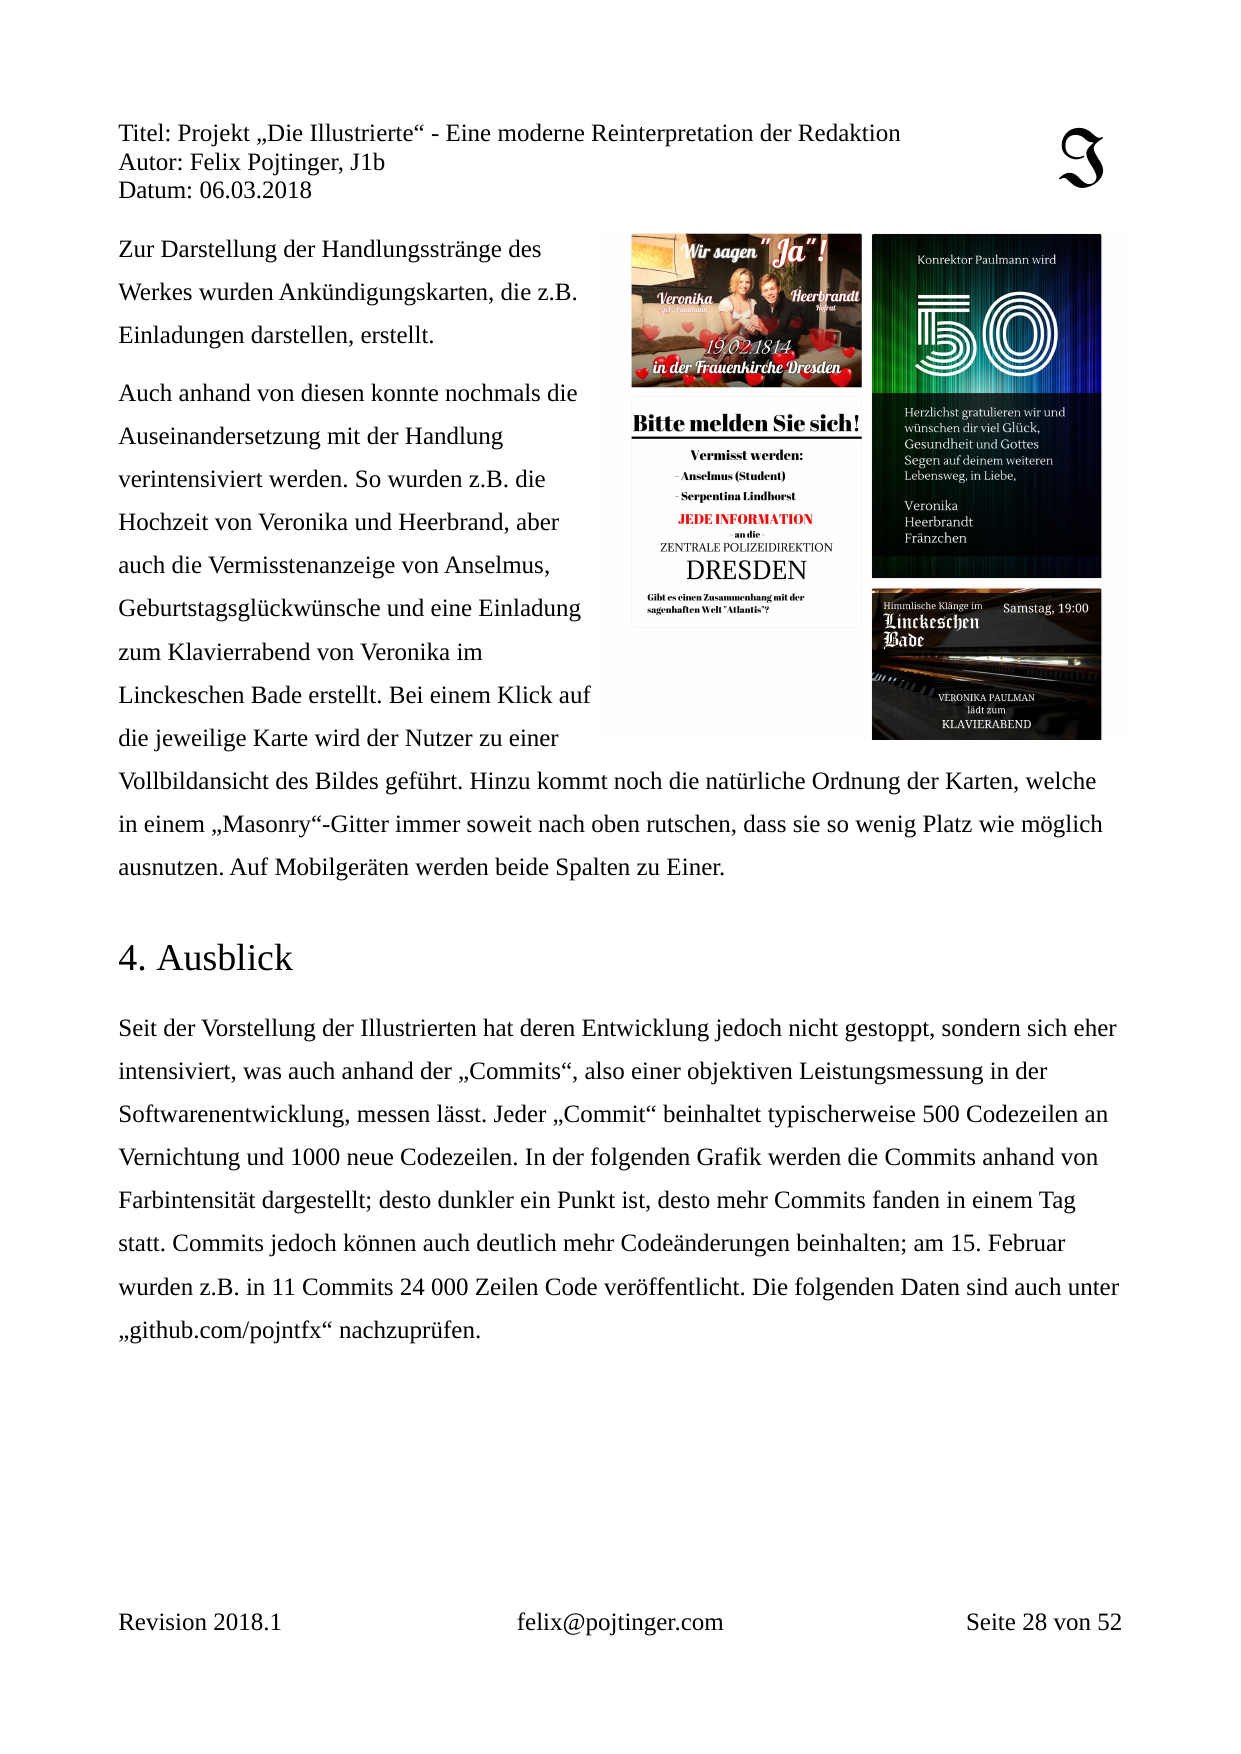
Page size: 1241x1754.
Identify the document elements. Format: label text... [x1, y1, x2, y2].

subtitle 4. Ausblick [118, 935, 1122, 978]
picture [602, 228, 1131, 740]
text Zur Darstellung der Handlungsstränge des Werkes wurden Ankündigungskarten, die z.B. Einladungen darstellen, erstellt. [118, 234, 602, 349]
picture [1046, 120, 1120, 194]
text Auch anhand von diesen konnte nochmals die Auseinandersetzung mit der Handlung verintensiviert werden. So wurden z.B. die Hochzeit von Veronika und Heerbrand, aber auch die Vermisstenanzeige von Anselmus, Geburtstagsglückwünsche und eine Einladung zum Klavierrabend von Veronika im Linckeschen Bade erstellt. Bei einem Klick auf die jeweilige Karte wird der Nutzer zu einer Vollbildansicht des Bildes geführt. Hinzu kommt noch die natürliche Ordnung der Karten, welche in einem „Masonry“-Gitter immer soweit nach oben rutschen, dass sie so wenig Platz wie möglich ausnutzen. Auf Mobilgeräten werden beide Spalten zu Einer. [118, 378, 1122, 881]
text Seit der Vorstellung der Illustrierten hat deren Entwicklung jedoch nicht gestoppt, sondern sich eher intensiviert, was auch anhand der „Commits“, also einer objektiven Leistungsmessung in der Softwarenentwicklung, messen lässt. Jeder „Commit“ beinhaltet typischerweise 500 Codezeilen an Vernichtung und 1000 neue Codezeilen. In der folgenden Grafik werden die Commits anhand von Farbintensität dargestellt; desto dunkler ein Punkt ist, desto mehr Commits fanden in einem Tag statt. Commits jedoch können auch deutlich mehr Codeänderungen beinhalten; am 15. Februar wurden z.B. in 11 Commits 24 000 Zeilen Code veröffentlicht. Die folgenden Daten sind auch unter „github.com/pojntfx“ nachzuprüfen. [118, 1013, 1122, 1343]
